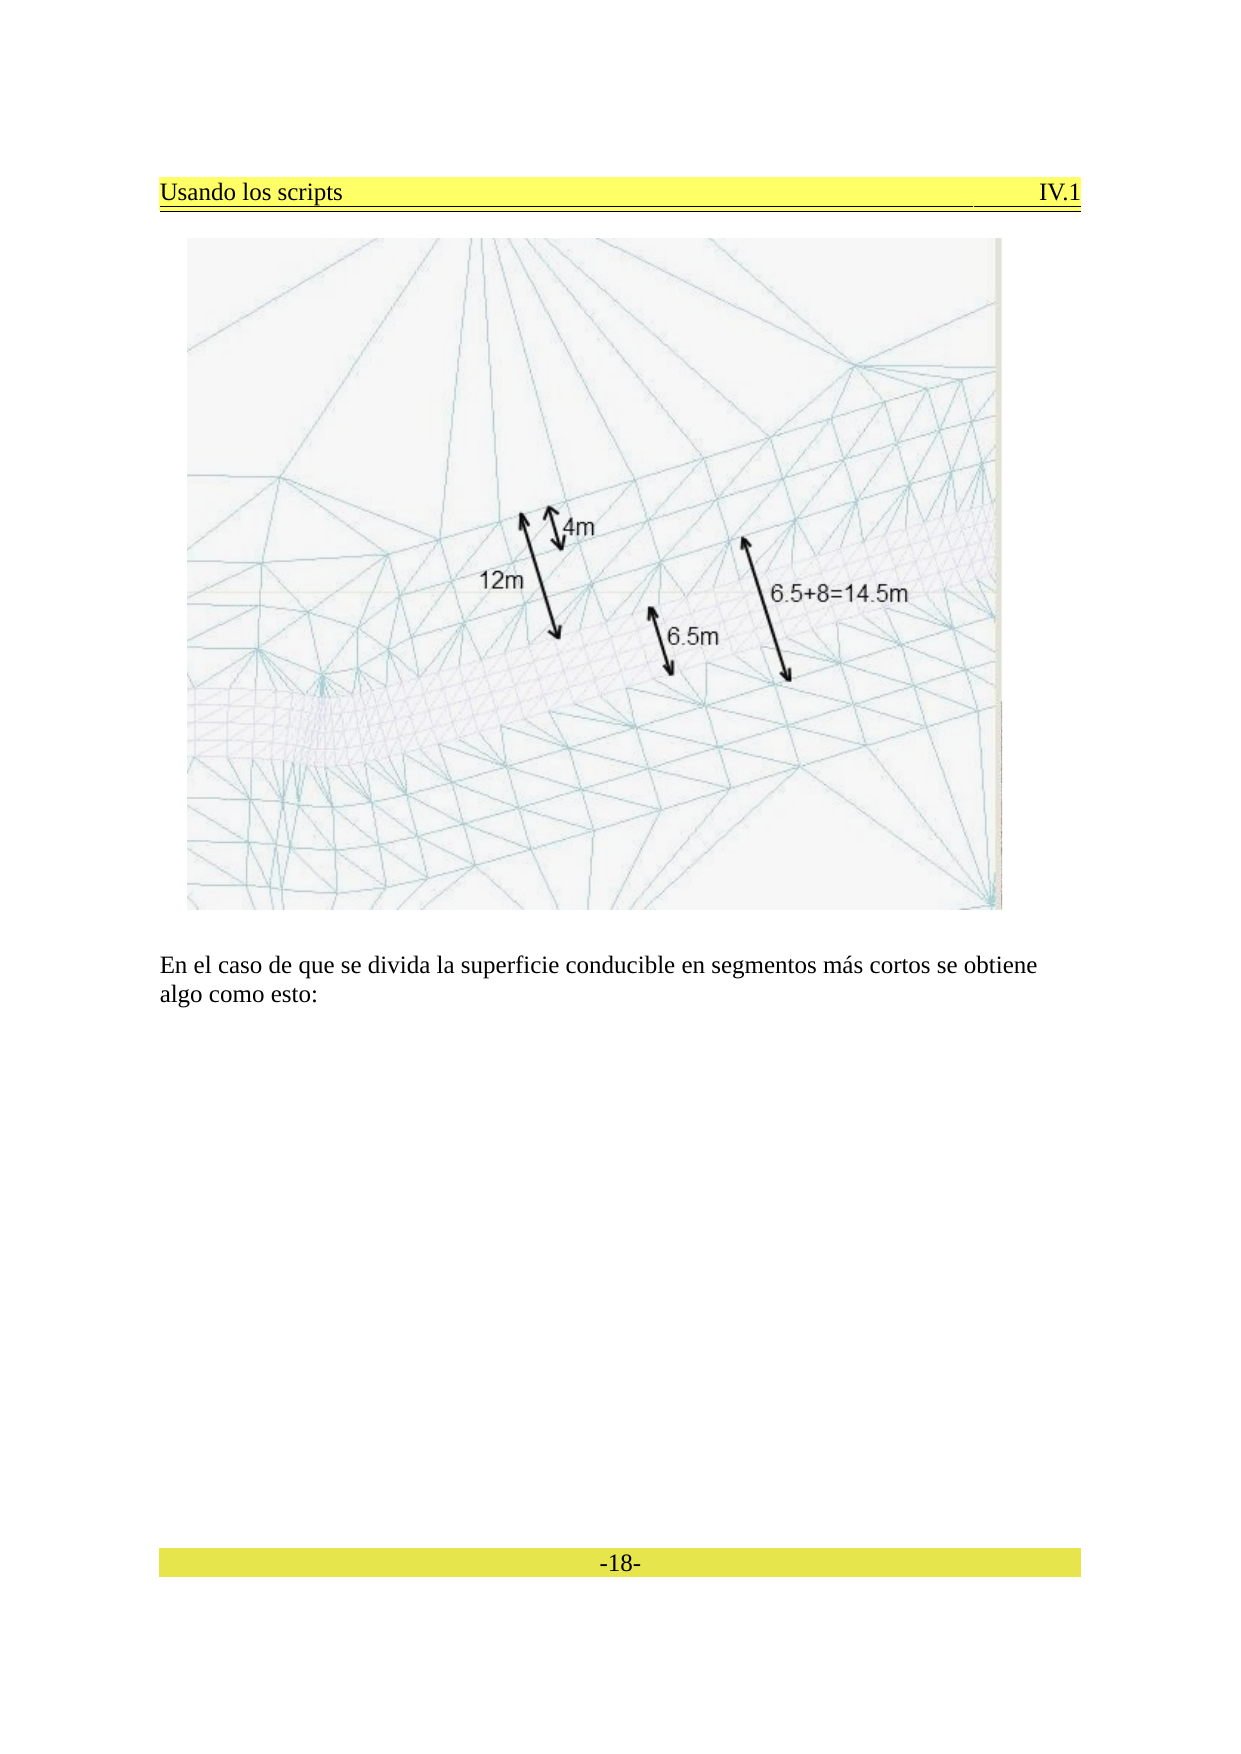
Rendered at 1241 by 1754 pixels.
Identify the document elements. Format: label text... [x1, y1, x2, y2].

text En el caso de que se divida la superficie conducible en segmentos más cortos se obtiene algo como esto: [159, 951, 1081, 1008]
